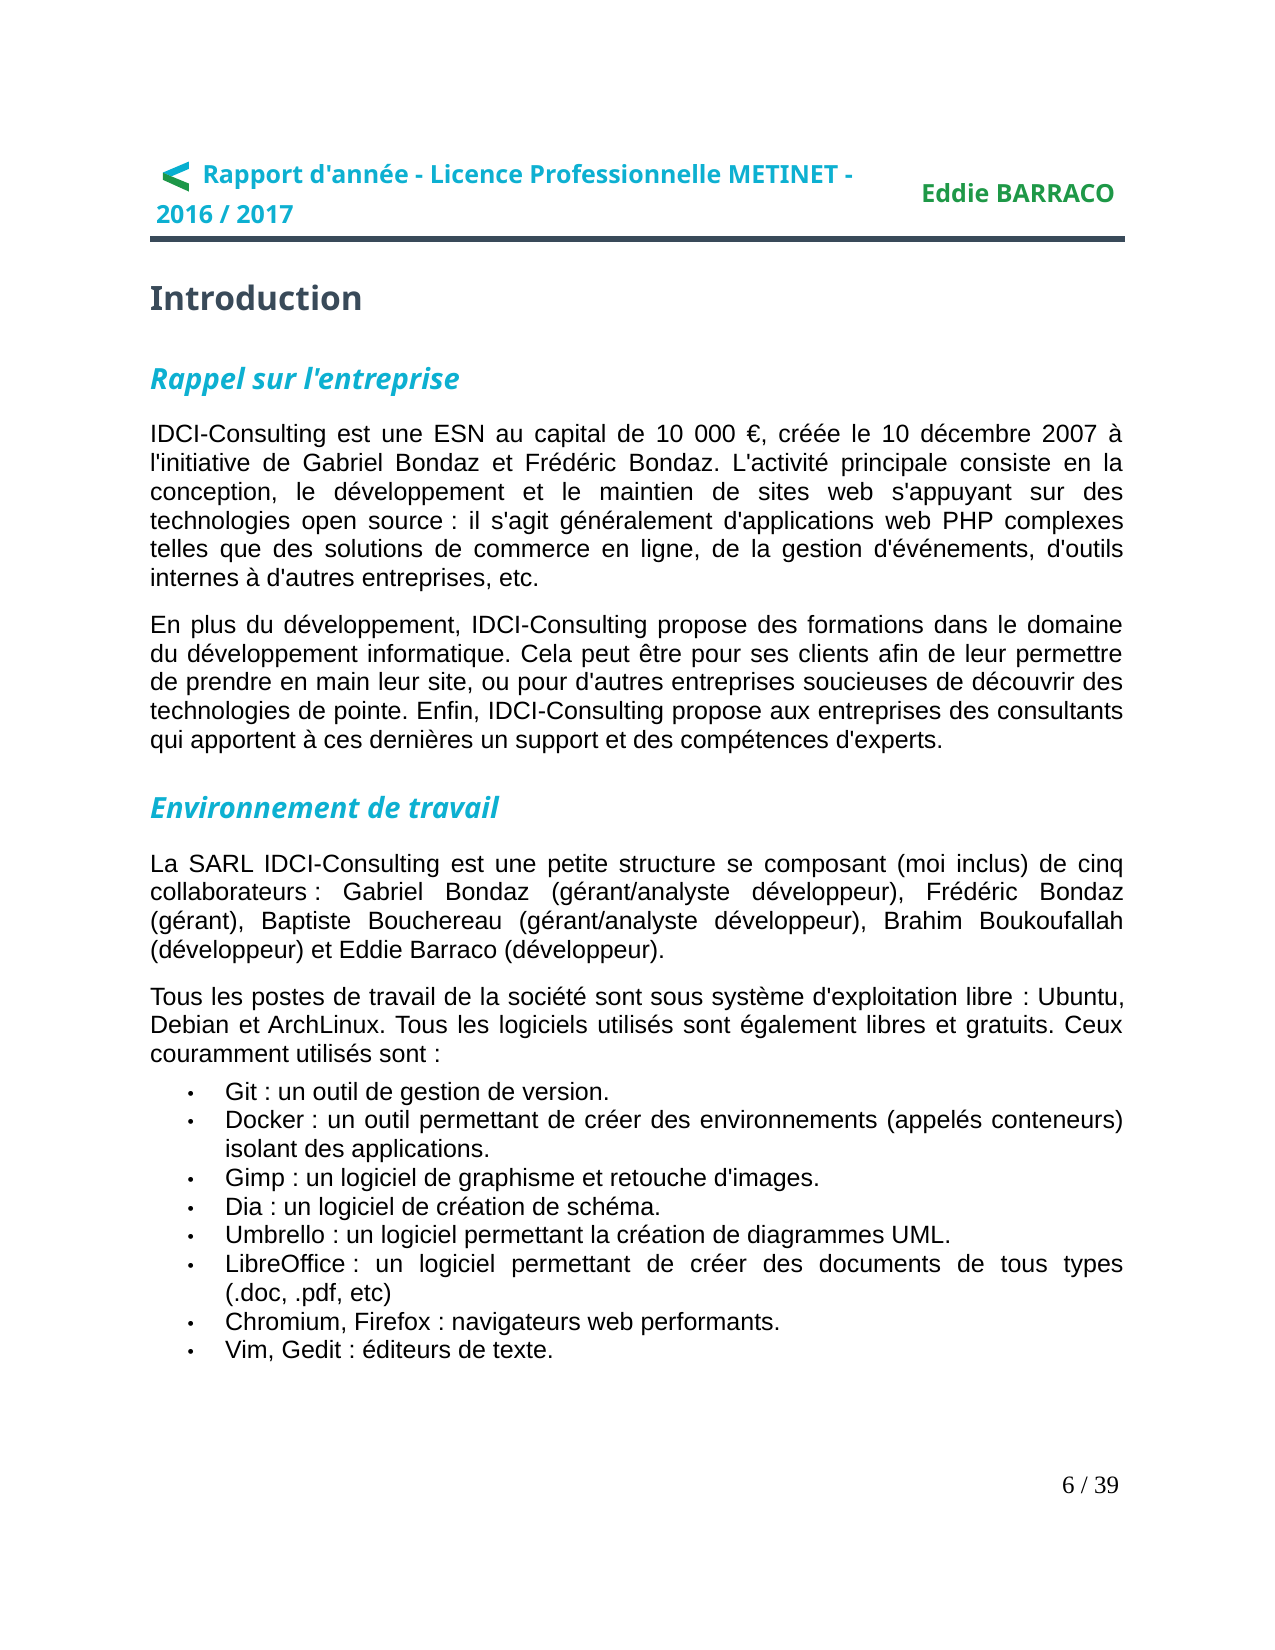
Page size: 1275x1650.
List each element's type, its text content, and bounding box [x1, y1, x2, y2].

list Gimp : un logiciel de graphisme et retouche d'images. [187, 1163, 1125, 1192]
list Chromium, Firefox : navigateurs web performants. [187, 1307, 1125, 1336]
list Git : un outil de gestion de version. [187, 1077, 1125, 1106]
list Vim, Gedit : éditeurs de texte. [187, 1336, 1125, 1364]
subtitle Rappel sur l'entreprise [150, 358, 1125, 398]
text Tous les postes de travail de la société sont sous système d'exploitation libre : Ubuntu, Debian et ArchLinux. Tous les logiciels utilisés sont également libres et gratuits. Ceux couramment utilisés sont : [150, 982, 1125, 1068]
list Docker : un outil permettant de créer des environnements (appelés conteneurs) isolant des applications. [187, 1106, 1125, 1163]
text La SARL IDCI-Consulting est une petite structure se composant (moi inclus) de cinq collaborateurs : Gabriel Bondaz (gérant/analyste développeur), Frédéric Bondaz (gérant), Baptiste Bouchereau (gérant/analyste développeur), Brahim Boukoufallah (développeur) et Eddie Barraco (développeur). [150, 849, 1125, 964]
list Dia : un logiciel de création de schéma. [187, 1192, 1125, 1221]
text En plus du développement, IDCI-Consulting propose des formations dans le domaine du développement informatique. Cela peut être pour ses clients afin de leur permettre de prendre en main leur site, ou pour d'autres entreprises soucieuses de découvrir des technologies de pointe. Enfin, IDCI-Consulting propose aux entreprises des consultants qui apportent à ces dernières un support et des compétences d'experts. [150, 610, 1125, 753]
text IDCI-Consulting est une ESN au capital de 10 000 €, créée le 10 décembre 2007 à l'initiative de Gabriel Bondaz et Frédéric Bondaz. L'activité principale consiste en la conception, le développement et le maintien de sites web s'appuyant sur des technologies open source : il s'agit généralement d'applications web PHP complexes telles que des solutions de commerce en ligne, de la gestion d'événements, d'outils internes à d'autres entreprises, etc. [150, 419, 1125, 592]
list LibreOffice : un logiciel permettant de créer des documents de tous types (.doc, .pdf, etc) [187, 1249, 1125, 1307]
subtitle Environnement de travail [150, 787, 1125, 827]
list Umbrello : un logiciel permettant la création de diagrammes UML. [187, 1221, 1125, 1249]
subtitle Introduction [150, 275, 1125, 321]
